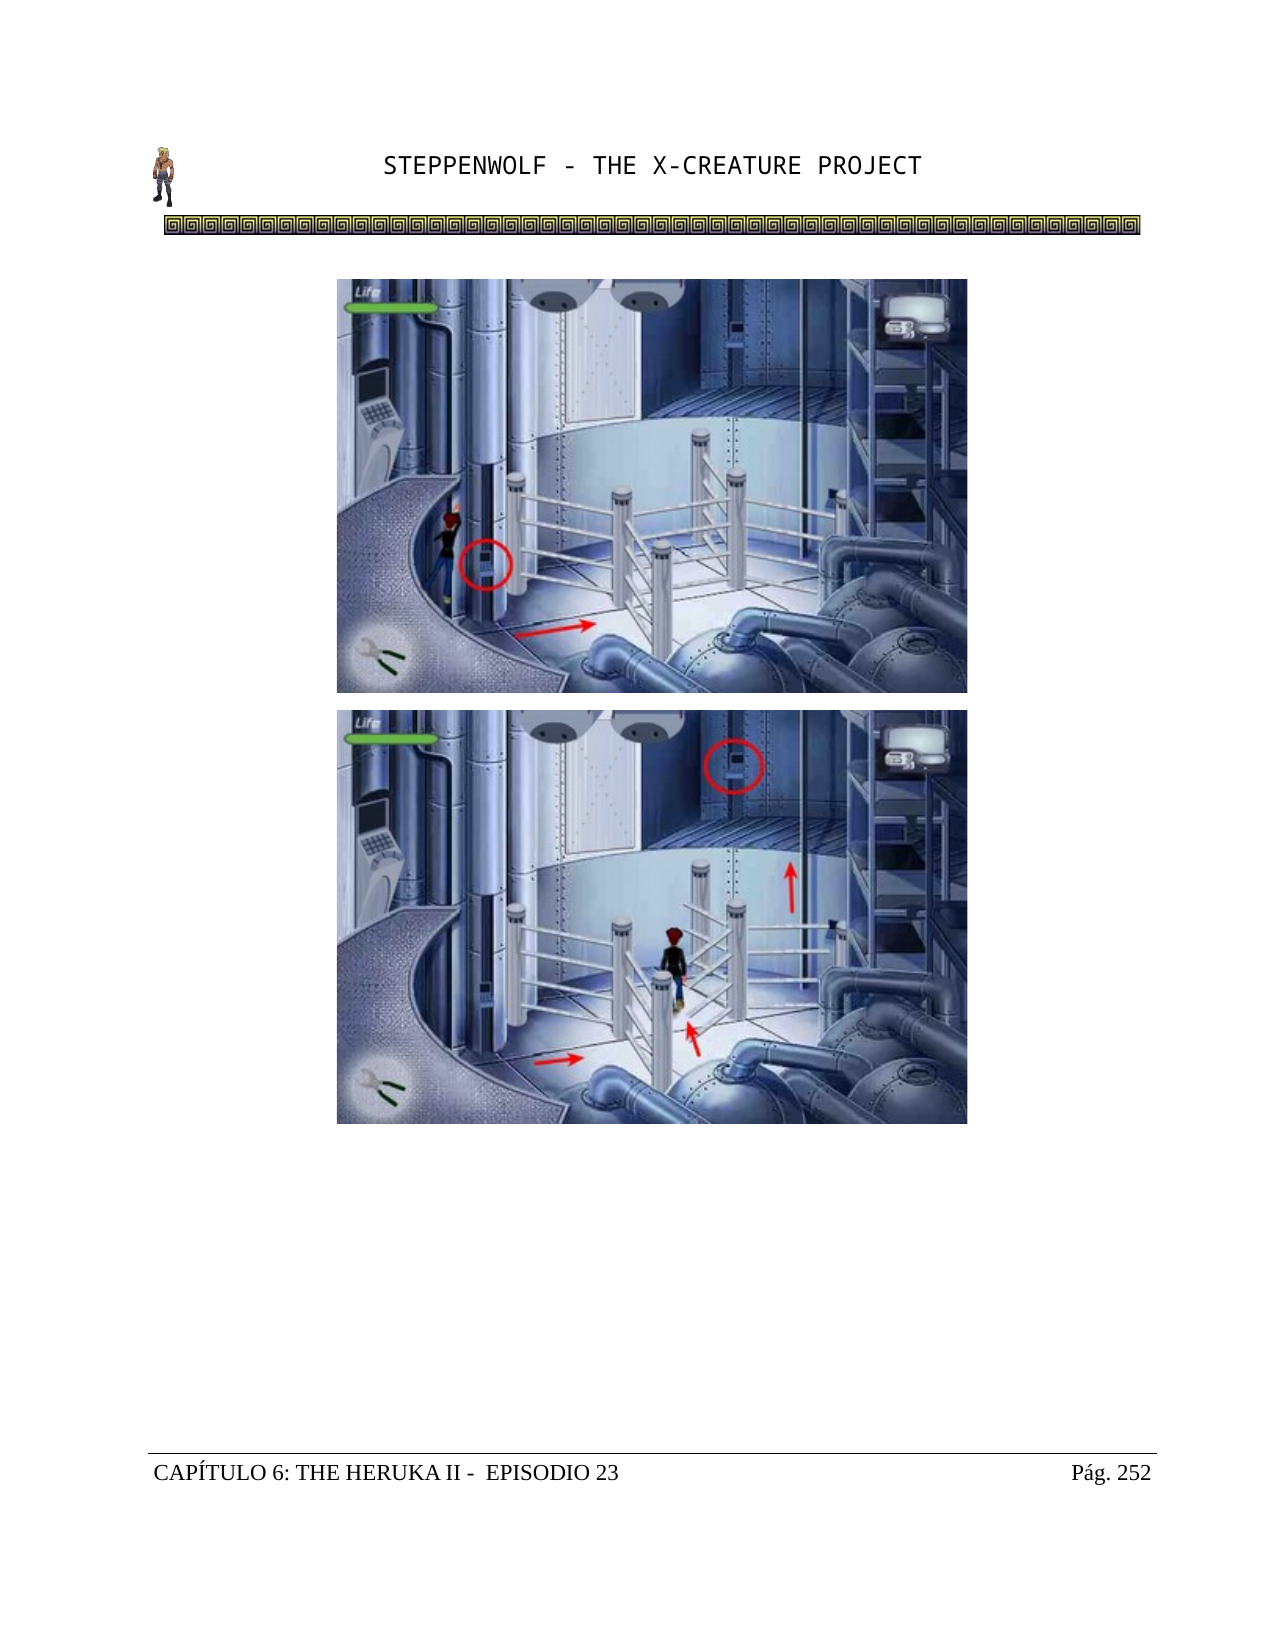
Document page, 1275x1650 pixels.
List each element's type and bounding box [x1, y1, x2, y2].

picture [336, 710, 968, 1124]
picture [164, 215, 1141, 235]
picture [147, 147, 181, 207]
picture [336, 279, 968, 693]
